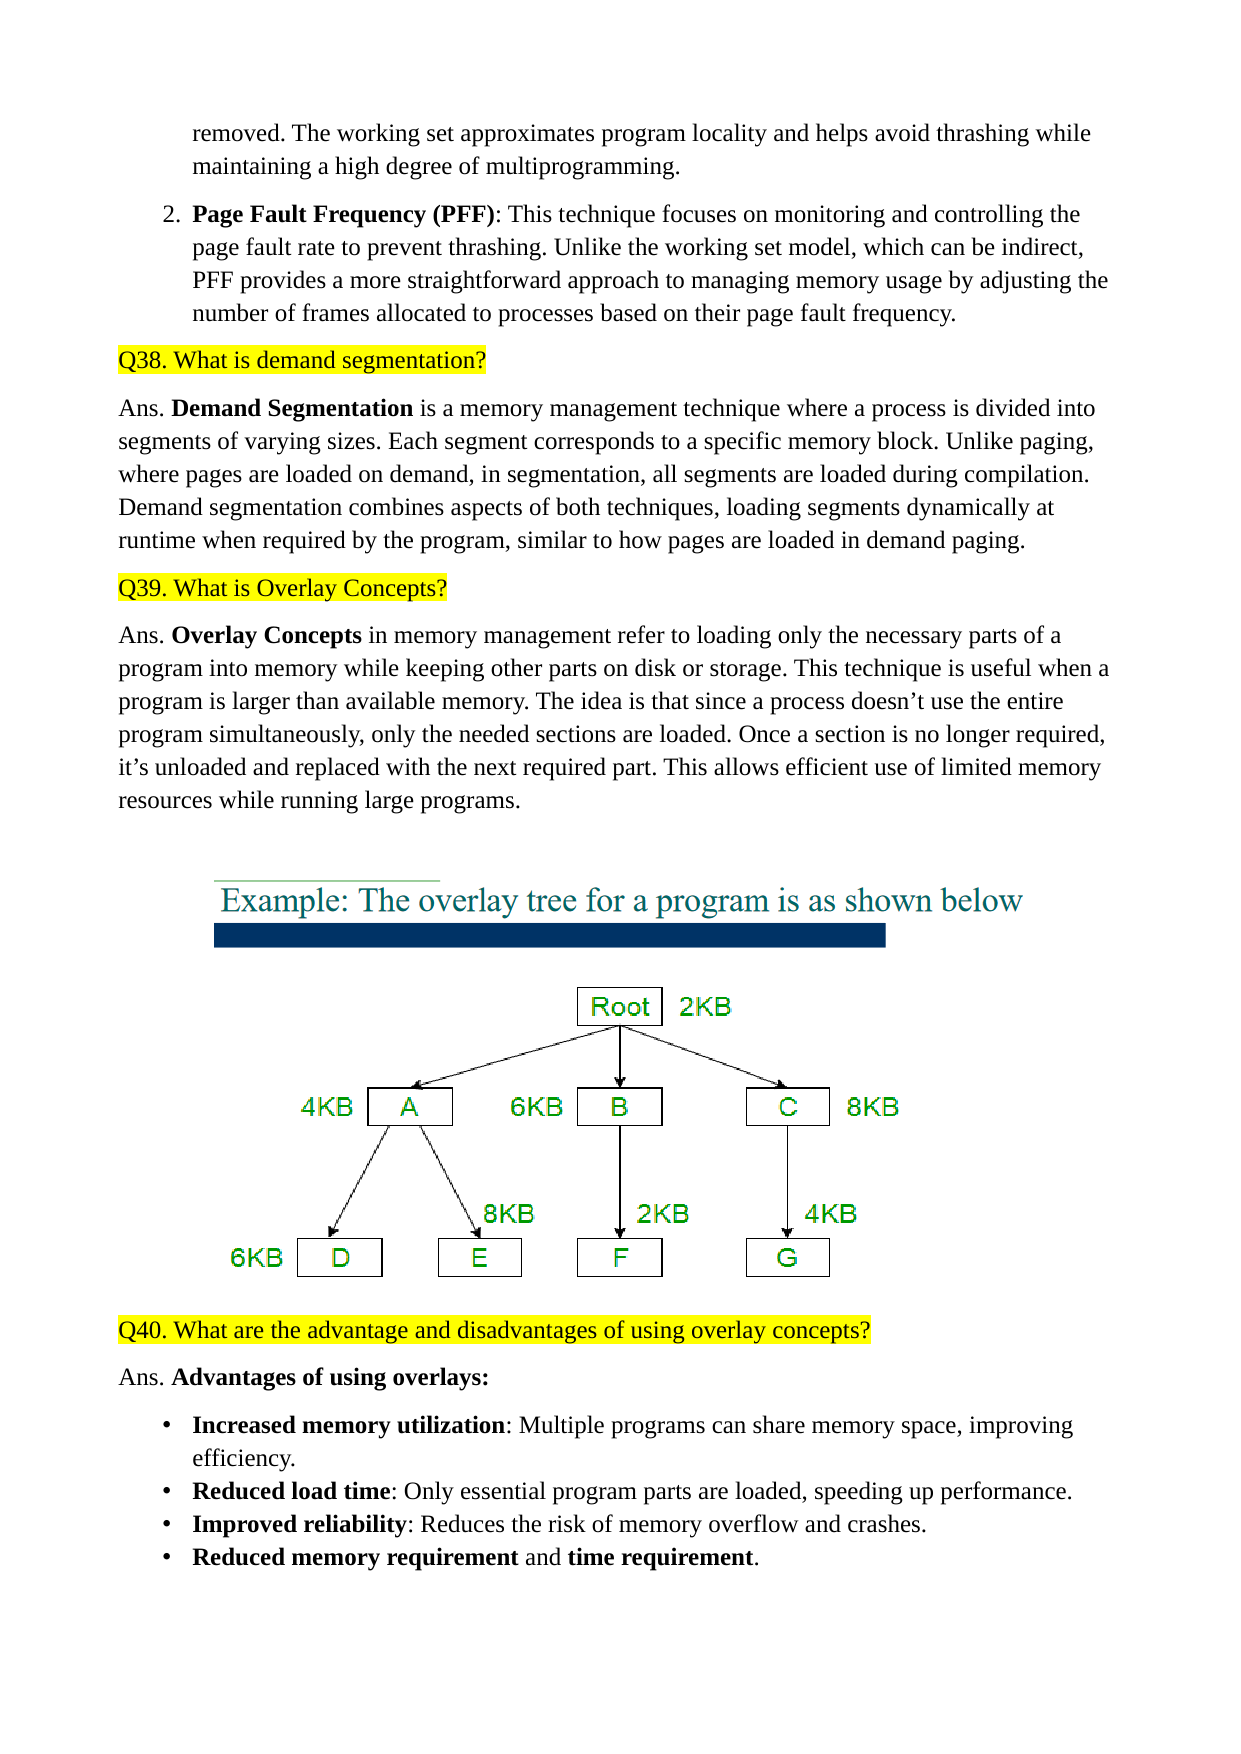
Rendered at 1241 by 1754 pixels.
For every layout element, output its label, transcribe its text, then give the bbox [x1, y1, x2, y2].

list Increased memory utilization: Multiple programs can share memory space, improving efficiency. [162, 1410, 1122, 1472]
list Page Fault Frequency (PFF): This technique focuses on monitoring and controlling the page fault rate to prevent thrashing. Unlike the working set model, which can be indirect, PFF provides a more straightforward approach to managing memory usage by adjusting the number of frames allocated to processes based on their page fault frequency. [162, 199, 1122, 327]
text Ans. Demand Segmentation is a memory management technique where a process is divided into segments of varying sizes. Each segment corresponds to a specific memory block. Unlike paging, where pages are loaded on demand, in segmentation, all segments are loaded during compilation. Demand segmentation combines aspects of both techniques, loading segments dynamically at runtime when required by the program, similar to how pages are loaded in demand paging. [118, 393, 1122, 554]
picture [214, 880, 1027, 1311]
text Q40. What are the advantage and disadvantages of using overlay concepts? [118, 881, 1122, 1344]
list Reduced memory requirement and time requirement. [162, 1542, 1122, 1571]
text Q39. What is Overlay Concepts? [118, 573, 1122, 601]
text Ans. Overlay Concepts in memory management refer to loading only the necessary parts of a program into memory while keeping other parts on disk or storage. This technique is useful when a program is larger than available memory. The idea is that since a process doesn’t use the entire program simultaneously, only the needed sections are loaded. Once a section is no longer required, it’s unloaded and replaced with the next required part. This allows efficient use of limited memory resources while running large programs. [118, 620, 1122, 814]
list Reduced load time: Only essential program parts are loaded, speeding up performance. [162, 1476, 1122, 1505]
text Q38. What is demand segmentation? [118, 345, 1122, 374]
list Improved reliability: Reduces the risk of memory overflow and crashes. [162, 1509, 1122, 1538]
list removed. The working set approximates program locality and helps avoid thrashing while maintaining a high degree of multiprogramming. [162, 118, 1122, 180]
text Ans. Advantages of using overlays: [118, 1362, 1122, 1391]
